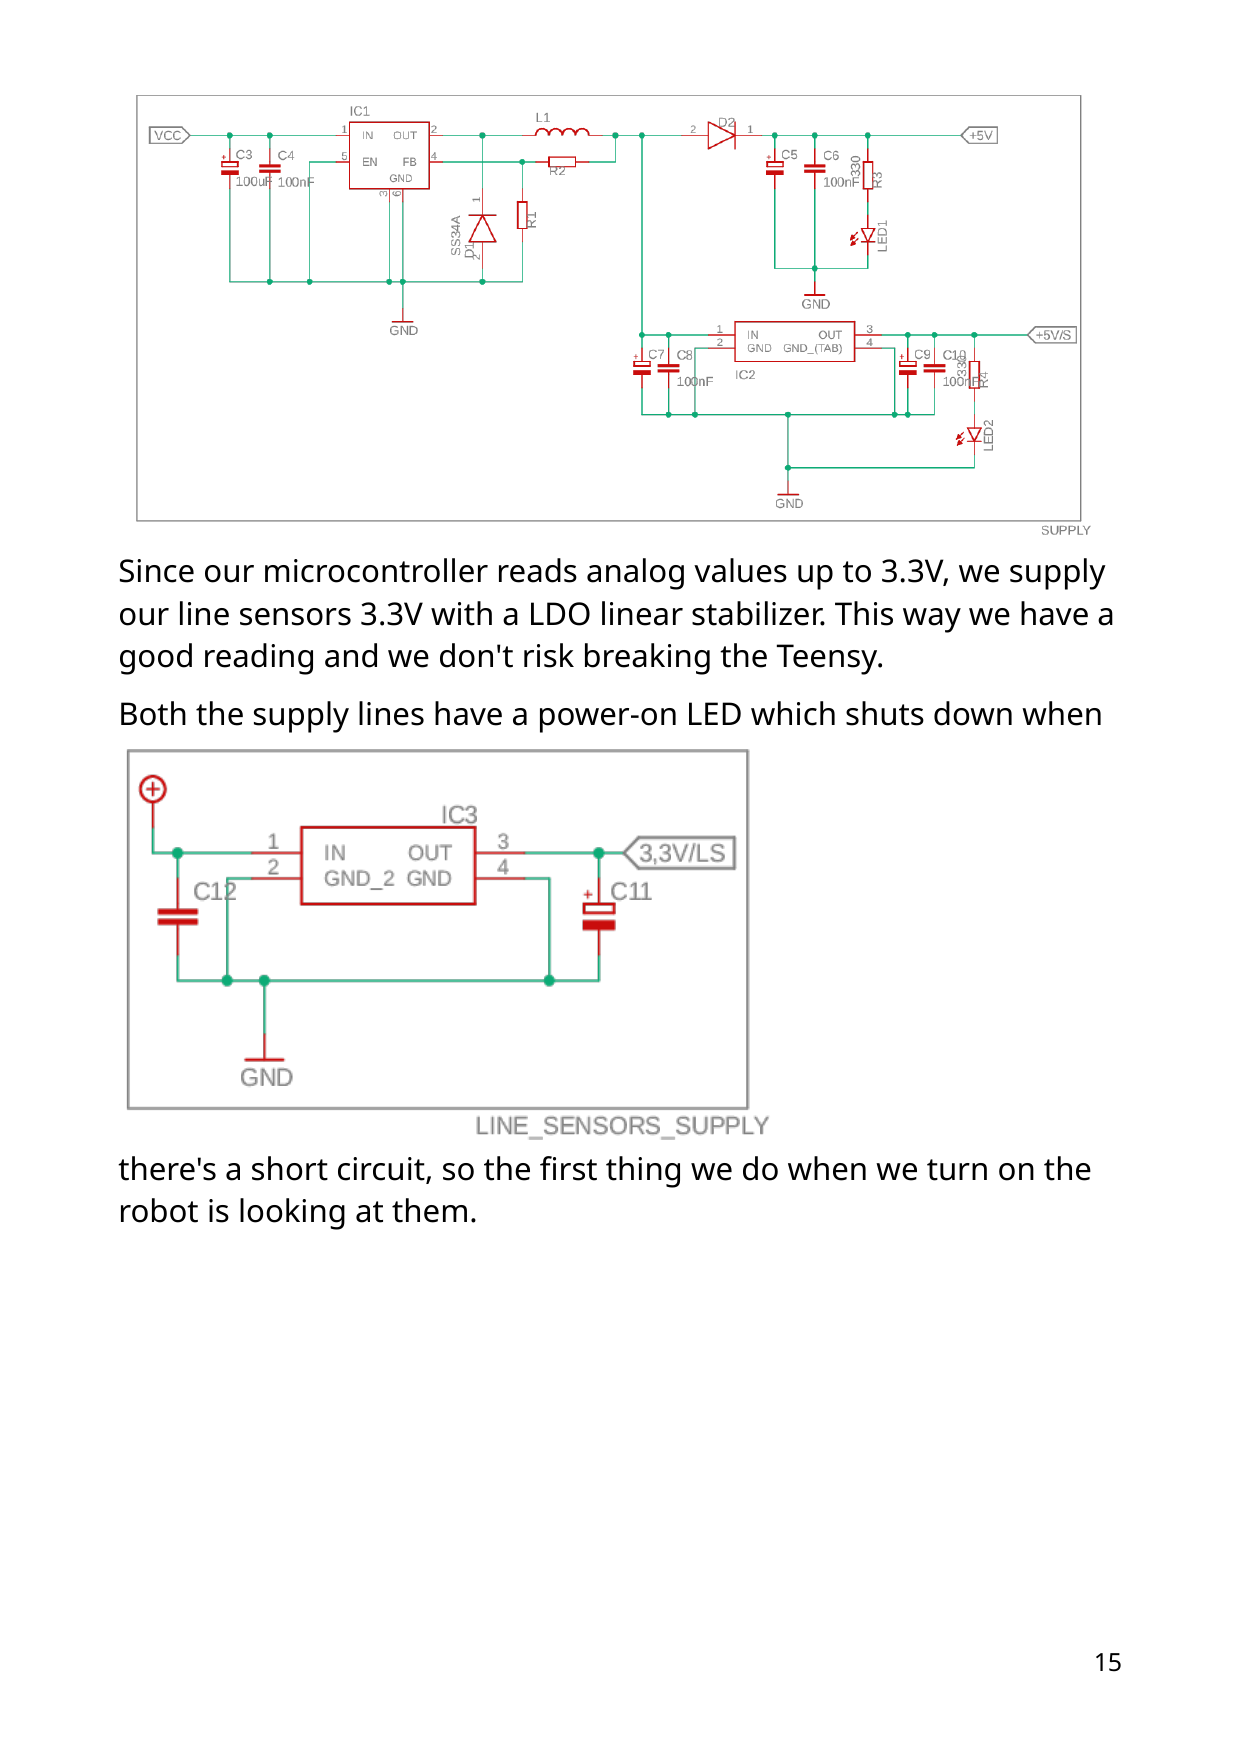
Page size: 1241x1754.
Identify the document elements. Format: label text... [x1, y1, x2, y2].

text Both the supply lines have a power-on LED which shuts down when there's a short circuit, so the first thing we do when we turn on the robot is looking at them. [118, 692, 1122, 1232]
picture [119, 741, 788, 1147]
picture [129, 90, 1096, 549]
text Since our microcontroller reads analog values up to 3.3V, we supply our line sensors 3.3V with a LDO linear stabilizer. This way we have a good reading and we don't risk breaking the Teensy. [118, 91, 1122, 677]
